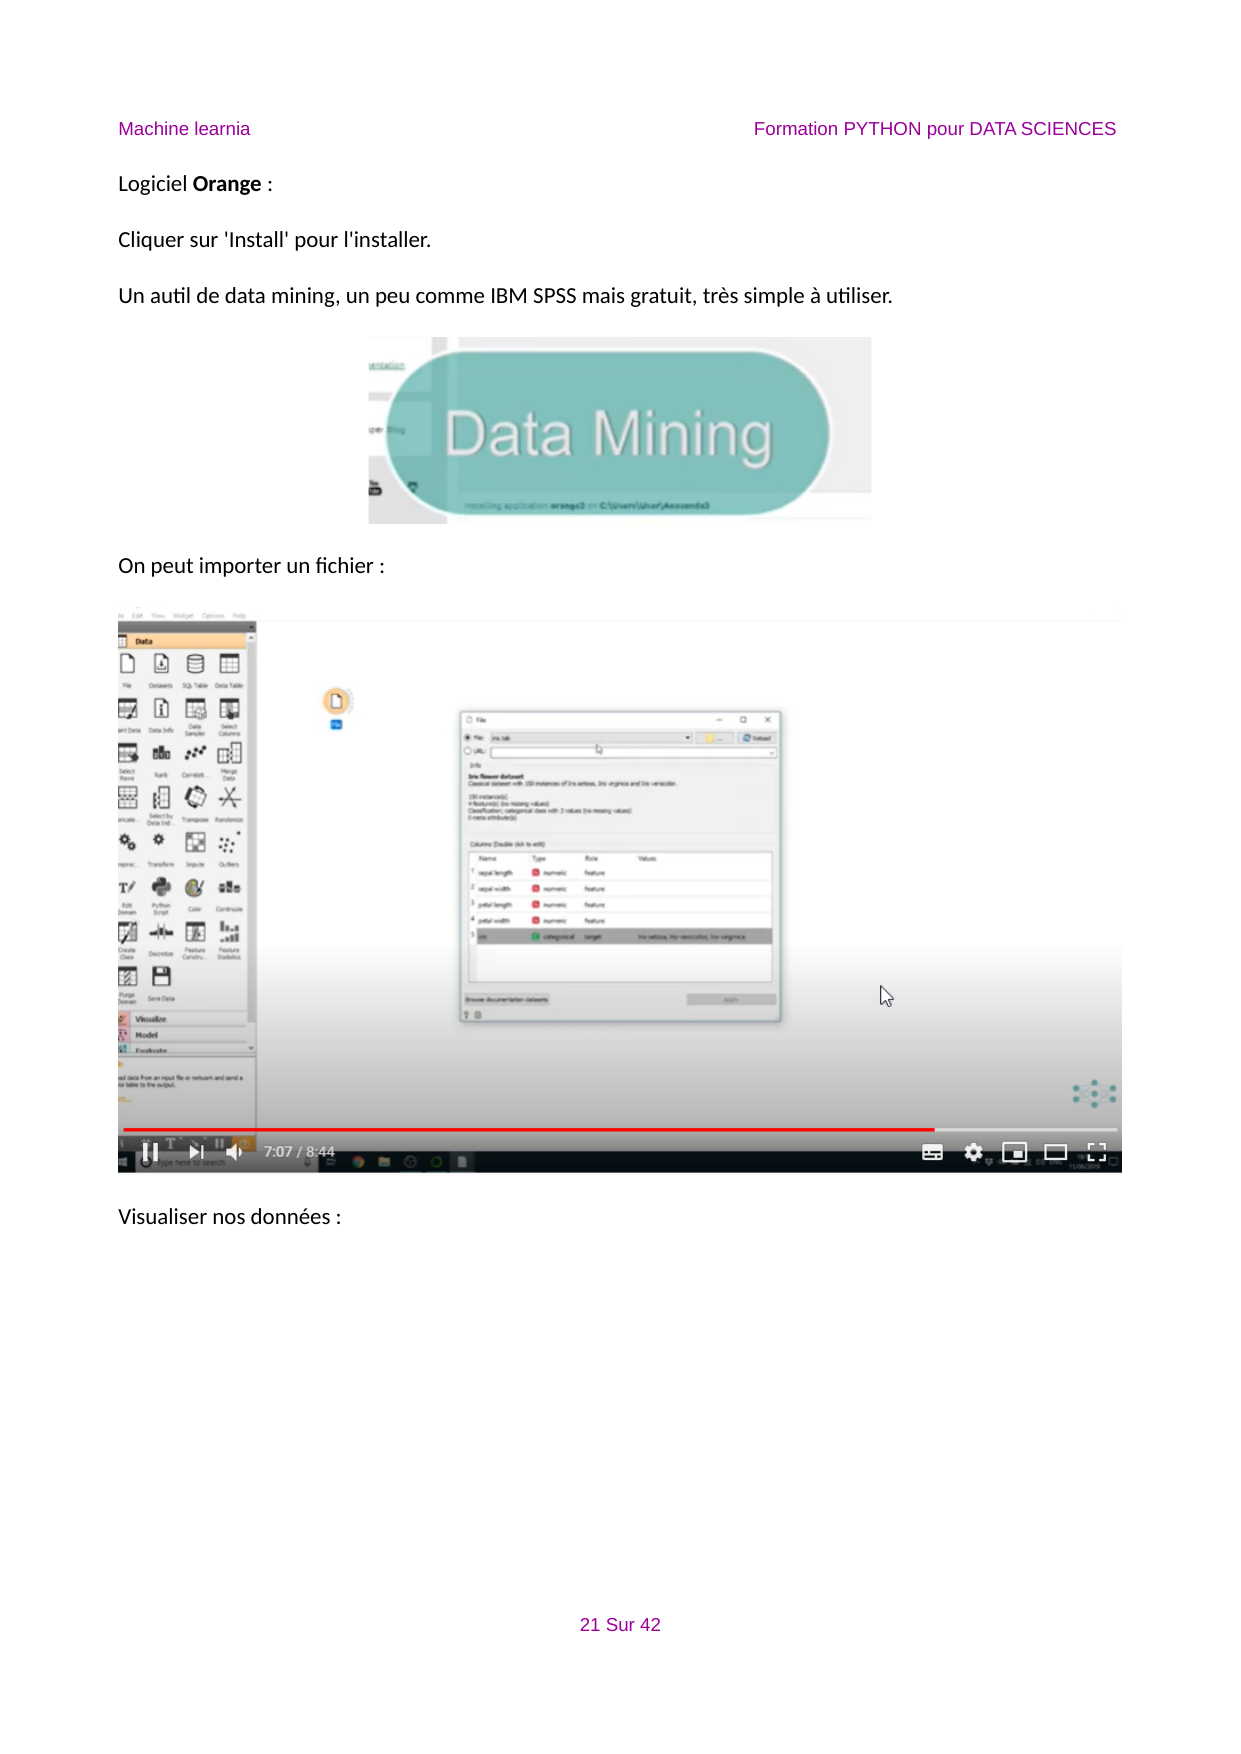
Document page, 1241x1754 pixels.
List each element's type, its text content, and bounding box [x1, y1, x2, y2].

text On peut importer un fichier : [118, 551, 1122, 579]
text Logiciel Orange : [118, 169, 1122, 197]
text Cliquer sur 'Install' pour l'installer. [118, 225, 1122, 253]
text Visualiser nos données : [118, 1202, 1122, 1230]
picture [118, 607, 1122, 1175]
text Un autil de data mining, un peu comme IBM SPSS mais gratuit, très simple à utiliser. [118, 281, 1122, 309]
picture [368, 337, 872, 524]
